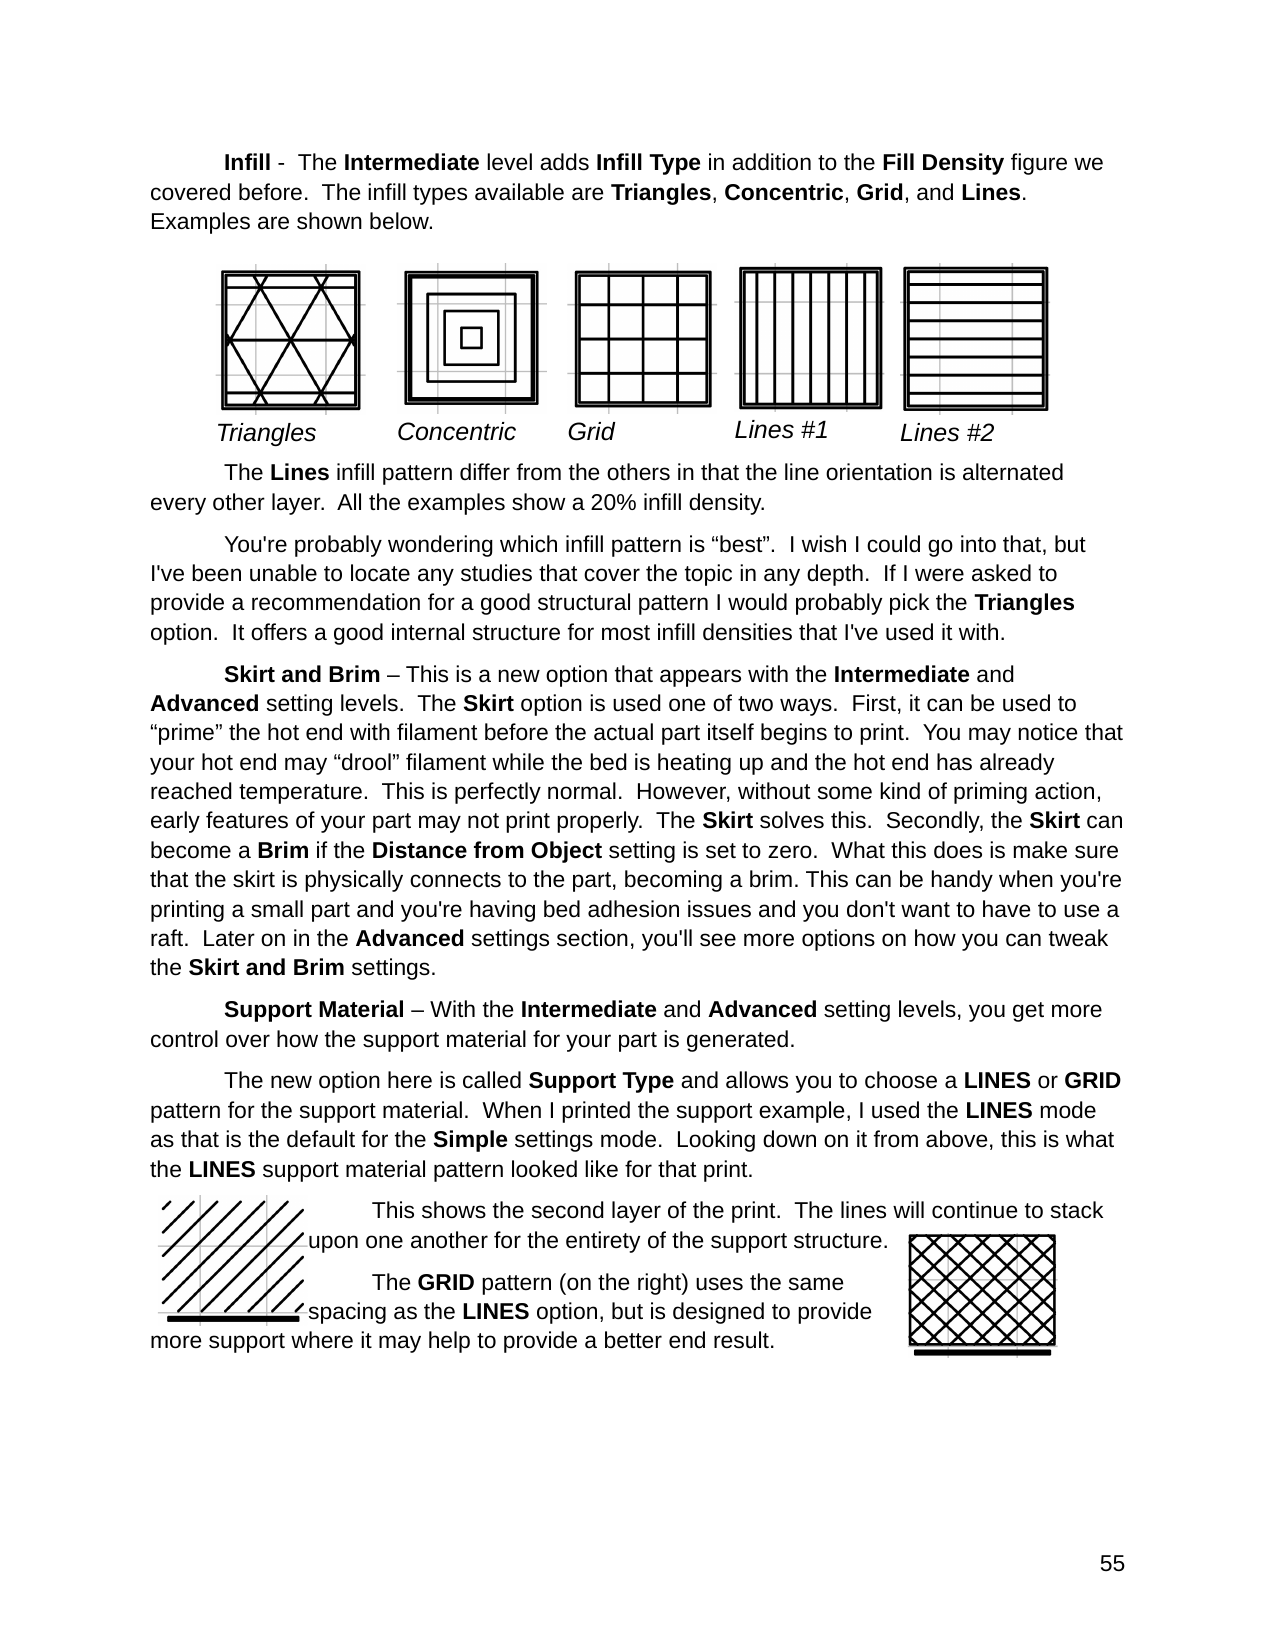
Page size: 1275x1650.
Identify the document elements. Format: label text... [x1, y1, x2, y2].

text Lines #2 [900, 415, 1050, 447]
text [1058, 1269, 1125, 1354]
picture [215, 264, 366, 415]
text Concentric [397, 414, 547, 445]
text Infill - The Intermediate level adds Infill Type in addition to the Fill Density figure we covered before. The infill types available are Triangles, Concentric, Grid, and Lines. Examples are shown below. [150, 150, 1125, 234]
picture [157, 1195, 308, 1326]
text The GRID pattern (on the right) uses the same spacing as the LINES option, but is designed to provide more support where it may help to provide a better end result. [150, 1269, 907, 1354]
text Support Material – With the Intermediate and Advanced setting levels, you get more control over how the support material for your part is generated. [150, 997, 1125, 1052]
picture [900, 263, 1050, 415]
text The new option here is called Support Type and allows you to choose a LINES or GRID pattern for the support material. When I printed the support example, I used the LINES mode as that is the default for the Simple settings mode. Looking down on it from above, this is what the LINES support material pattern looked like for that print. [150, 1068, 1125, 1182]
picture [567, 263, 718, 414]
text You're probably wondering which infill pattern is “best”. I wish I could go into that, but I've been unable to locate any studies that cover the topic in any depth. If I were asked to provide a recommendation for a good structural pattern I would probably pick the Triangles option. It offers a good internal structure for most infill densities that I've used it with. [150, 531, 1125, 645]
picture [734, 263, 885, 412]
text The Lines infill pattern differ from the others in that the line orientation is alternated every other layer. All the examples show a 20% infill density. [150, 460, 1125, 515]
text Triangles [216, 415, 366, 447]
text Skirt and Brim – This is a new option that appears with the Intermediate and Advanced setting levels. The Skirt option is used one of two ways. First, it can be used to “prime” the hot end with filament before the actual part itself begins to print. You may notice that your hot end may “drool” filament while the bed is heating up and the hot end has already reached temperature. This is perfectly normal. However, without some kind of priming action, early features of your part may not print properly. The Skirt solves this. Secondly, the Skirt can become a Brim if the Distance from Object setting is set to zero. What this does is make sure that the skirt is physically connects to the part, becoming a brim. This can be handy when you're printing a small part and you're having bed adhesion issues and you don't want to have to use a raft. Later on in the Advanced settings section, you'll see more options on how you can tweak the Skirt and Brim settings. [150, 661, 1125, 981]
picture [396, 263, 547, 414]
picture [907, 1233, 1058, 1358]
text Grid [567, 414, 717, 445]
text Lines #1 [734, 412, 884, 444]
text This shows the second layer of the print. The lines will continue to stack upon one another for the entirety of the support structure. [308, 1198, 1125, 1253]
